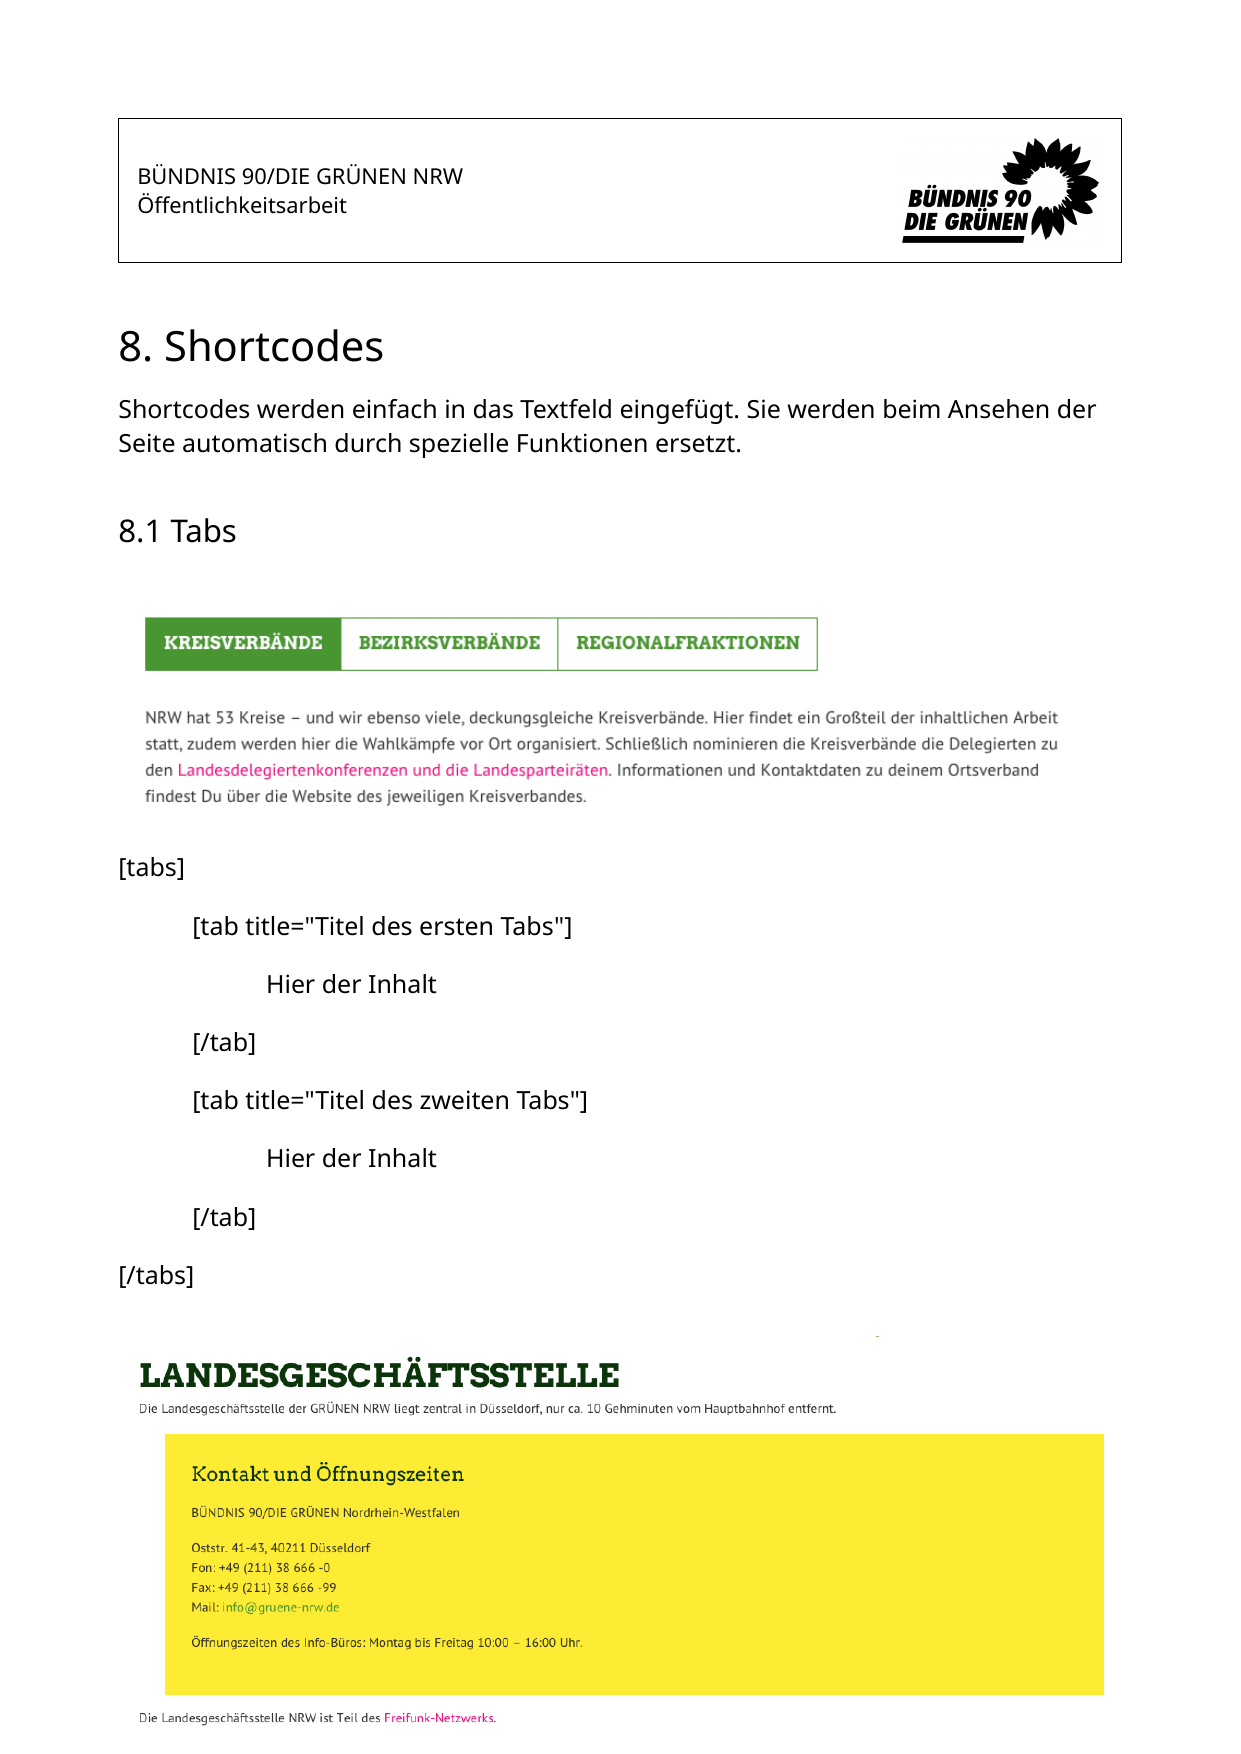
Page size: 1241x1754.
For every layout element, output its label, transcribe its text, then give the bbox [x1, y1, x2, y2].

text Shortcodes werden einfach in das Textfeld eingefügt. Sie werden beim Ansehen der Seite automatisch durch spezielle Funktionen ersetzt. [118, 392, 1122, 460]
text [/tab] [192, 1199, 1122, 1233]
text [tab title="Titel des zweiten Tabs"] [192, 1083, 1122, 1117]
picture [118, 1336, 1122, 1754]
text [tabs] [118, 570, 1122, 884]
text [/tabs] [118, 1258, 1122, 1292]
picture [902, 138, 1099, 243]
text [/tab] [192, 1025, 1122, 1059]
subtitle 8.1 Tabs [118, 509, 1122, 552]
subtitle 8. Shortcodes [118, 317, 1122, 374]
text Hier der Inhalt [266, 966, 1122, 1001]
text Hier der Inhalt [266, 1141, 1122, 1175]
text [tab title="Titel des ersten Tabs"] [192, 908, 1122, 942]
picture [118, 588, 1110, 850]
